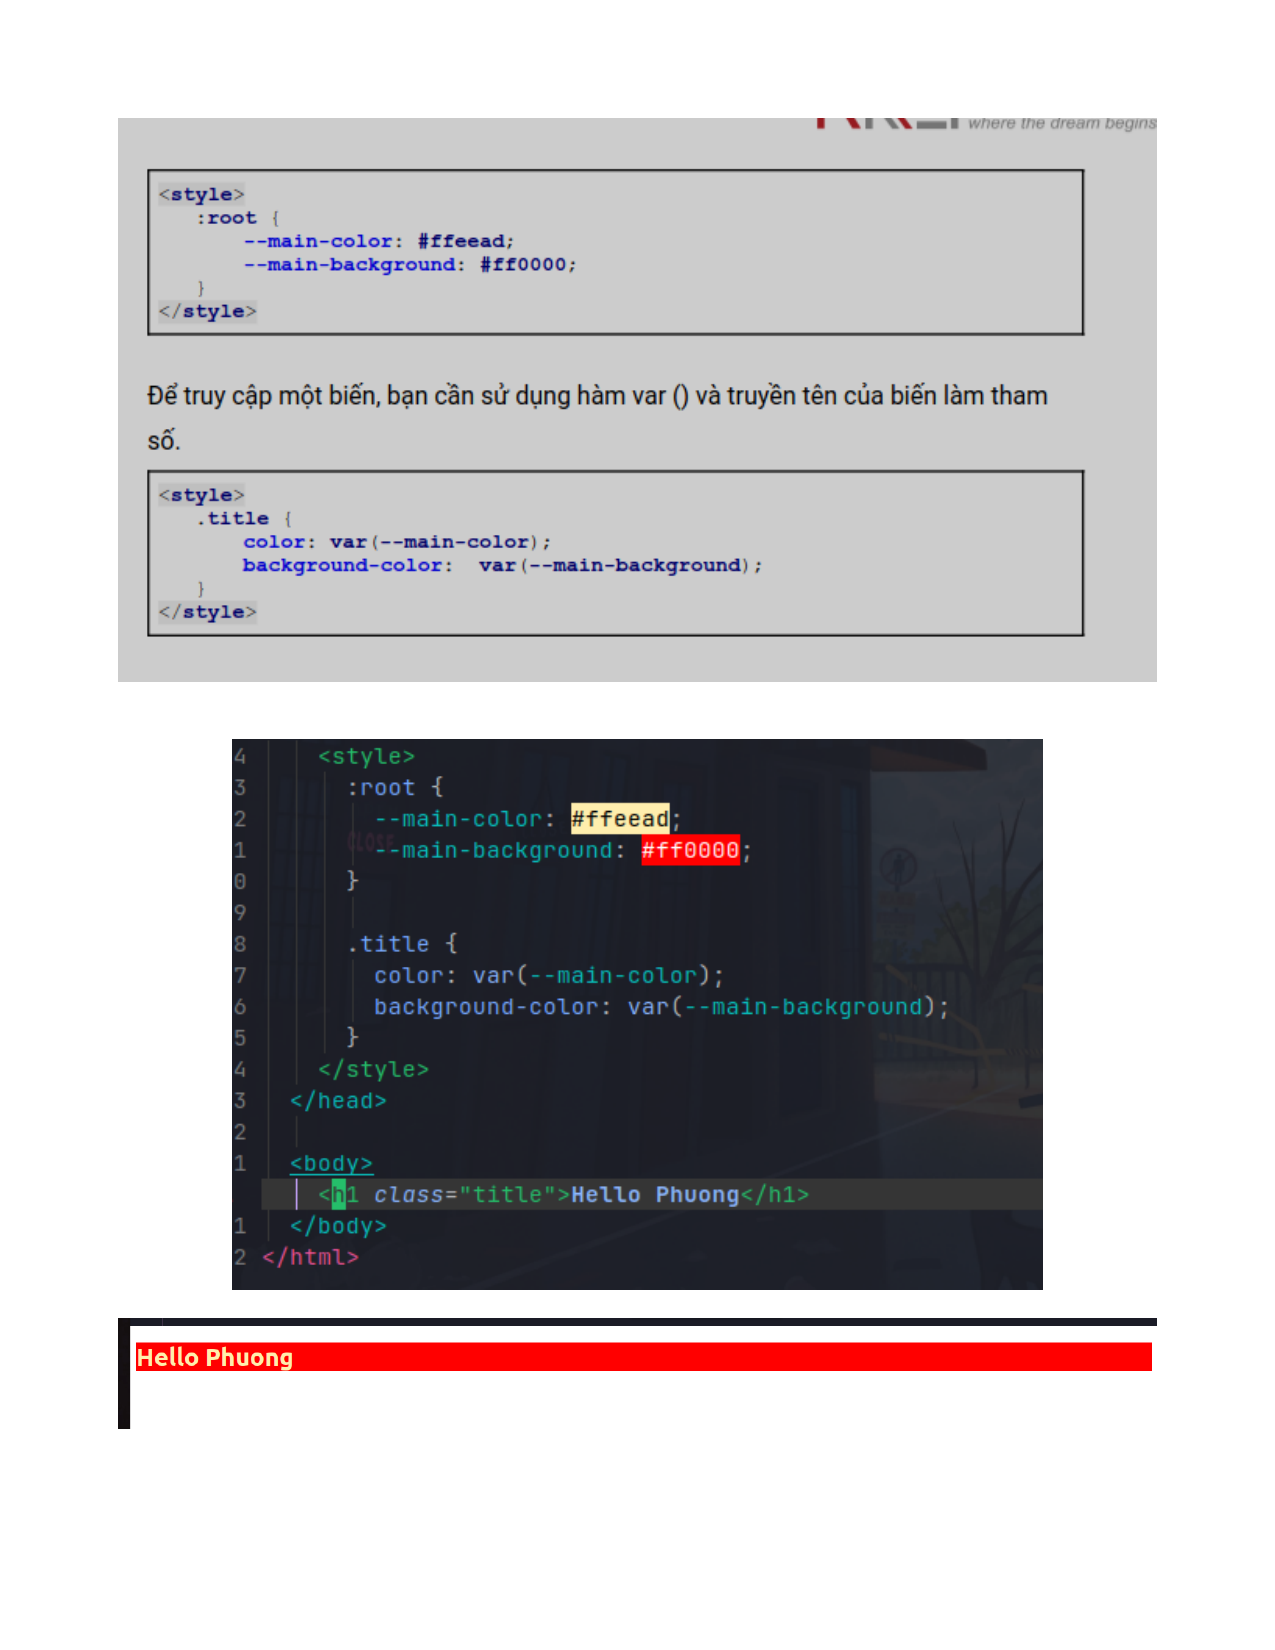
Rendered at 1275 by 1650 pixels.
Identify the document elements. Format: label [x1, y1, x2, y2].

picture [118, 1318, 1157, 1429]
picture [232, 739, 1043, 1290]
picture [118, 118, 1157, 682]
